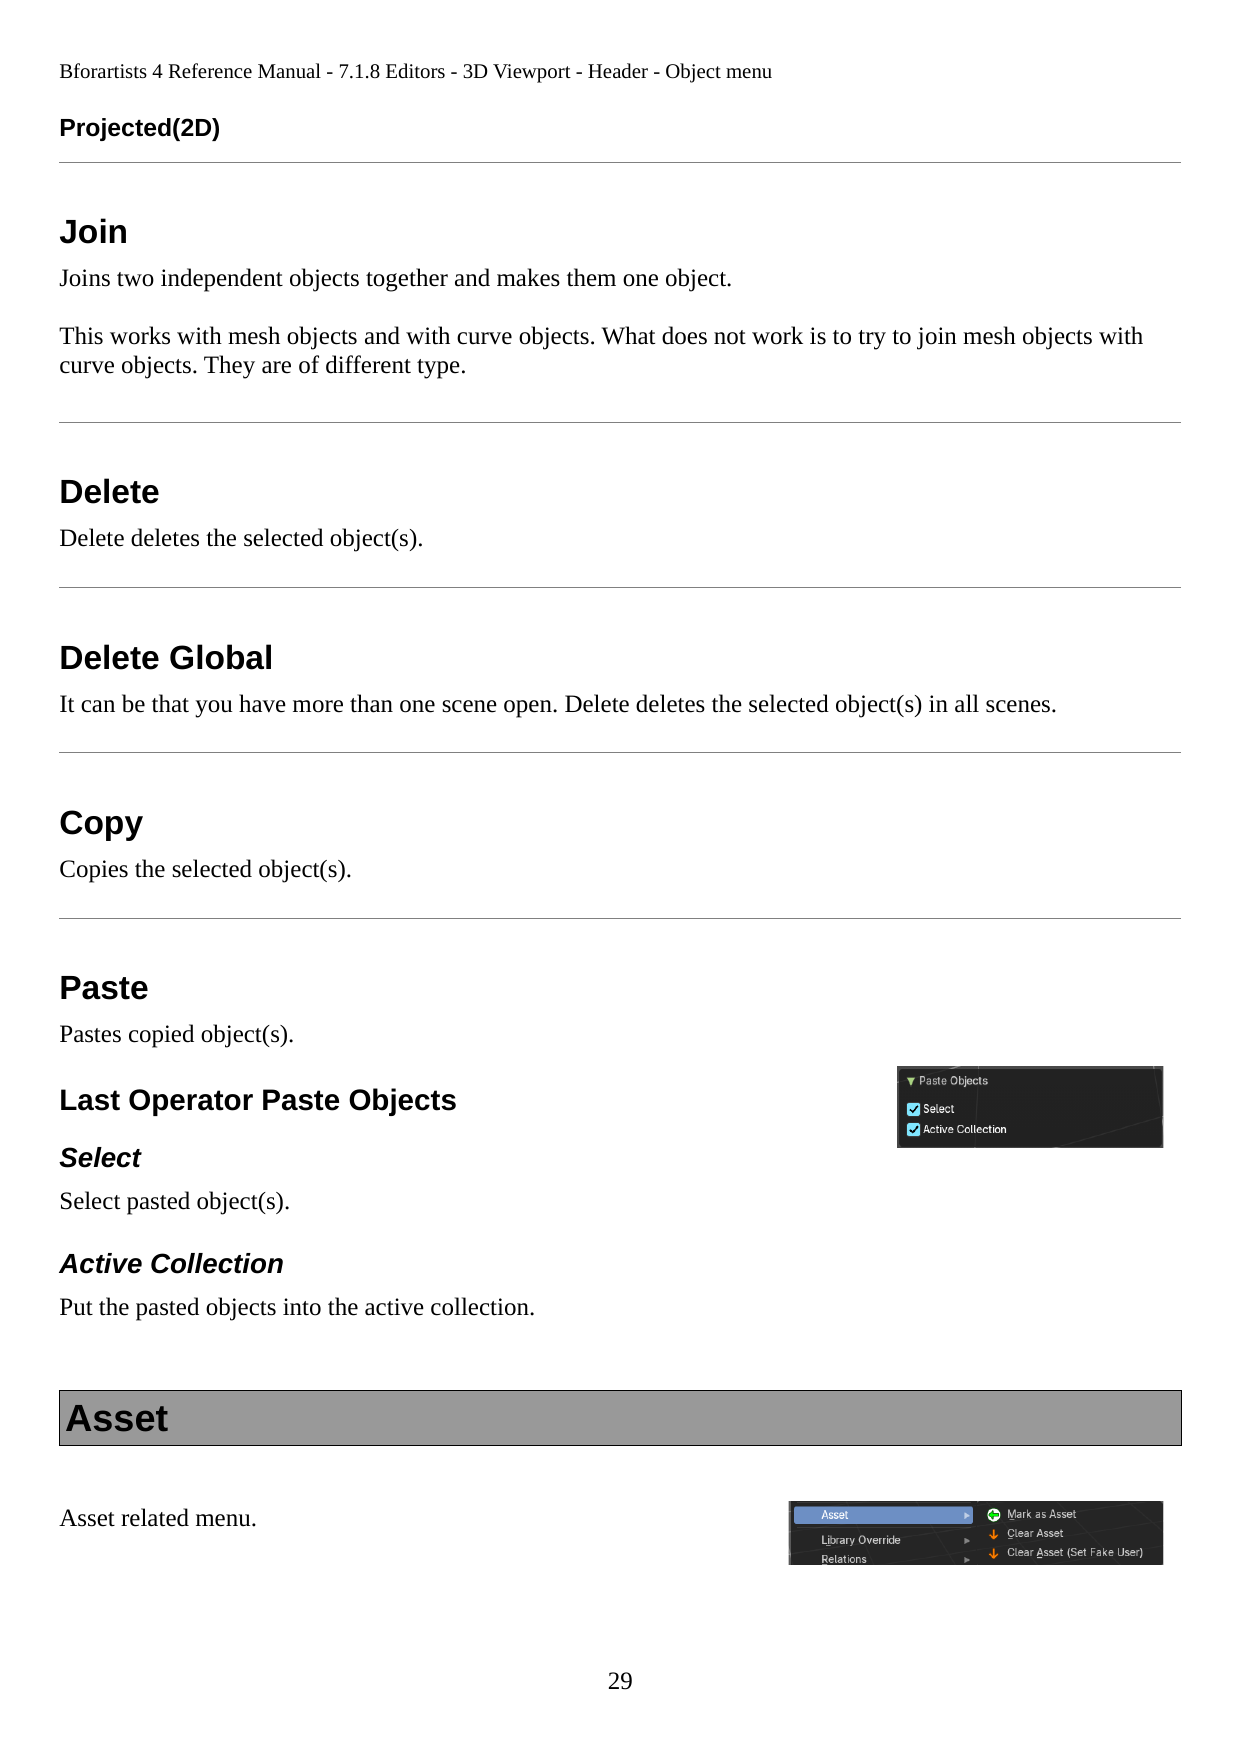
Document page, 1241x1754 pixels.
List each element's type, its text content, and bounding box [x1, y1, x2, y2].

text [1164, 1503, 1181, 1532]
subtitle Select [59, 1142, 1181, 1173]
subtitle Paste [59, 968, 1181, 1007]
subtitle Delete [59, 472, 1181, 511]
text Asset related menu. [59, 1503, 788, 1532]
picture [897, 1066, 1164, 1148]
text This works with mesh objects and with curve objects. What does not work is to try to join mesh objects with curve objects. They are of different type. [59, 321, 1181, 378]
text Put the pasted objects into the active collection. [59, 1292, 1181, 1321]
text Select pasted object(s). [59, 1186, 1181, 1215]
subtitle Last Operator Paste Objects [59, 1083, 897, 1117]
subtitle Projected(2D) [59, 113, 1181, 141]
subtitle Active Collection [59, 1248, 1181, 1279]
text Delete deletes the selected object(s). [59, 523, 1181, 552]
subtitle Delete Global [59, 637, 1181, 676]
picture [788, 1501, 1164, 1565]
text Pastes copied object(s). [59, 1019, 1181, 1048]
text Copies the selected object(s). [59, 854, 1181, 883]
subtitle Join [59, 212, 1181, 251]
text Joins two independent objects together and makes them one object. [59, 263, 1181, 292]
text It can be that you have more than one scene open. Delete deletes the selected object(s) in all scenes. [59, 689, 1181, 717]
table_header Asset [60, 1391, 1181, 1445]
subtitle Copy [59, 803, 1181, 841]
subtitle [1164, 1083, 1181, 1117]
